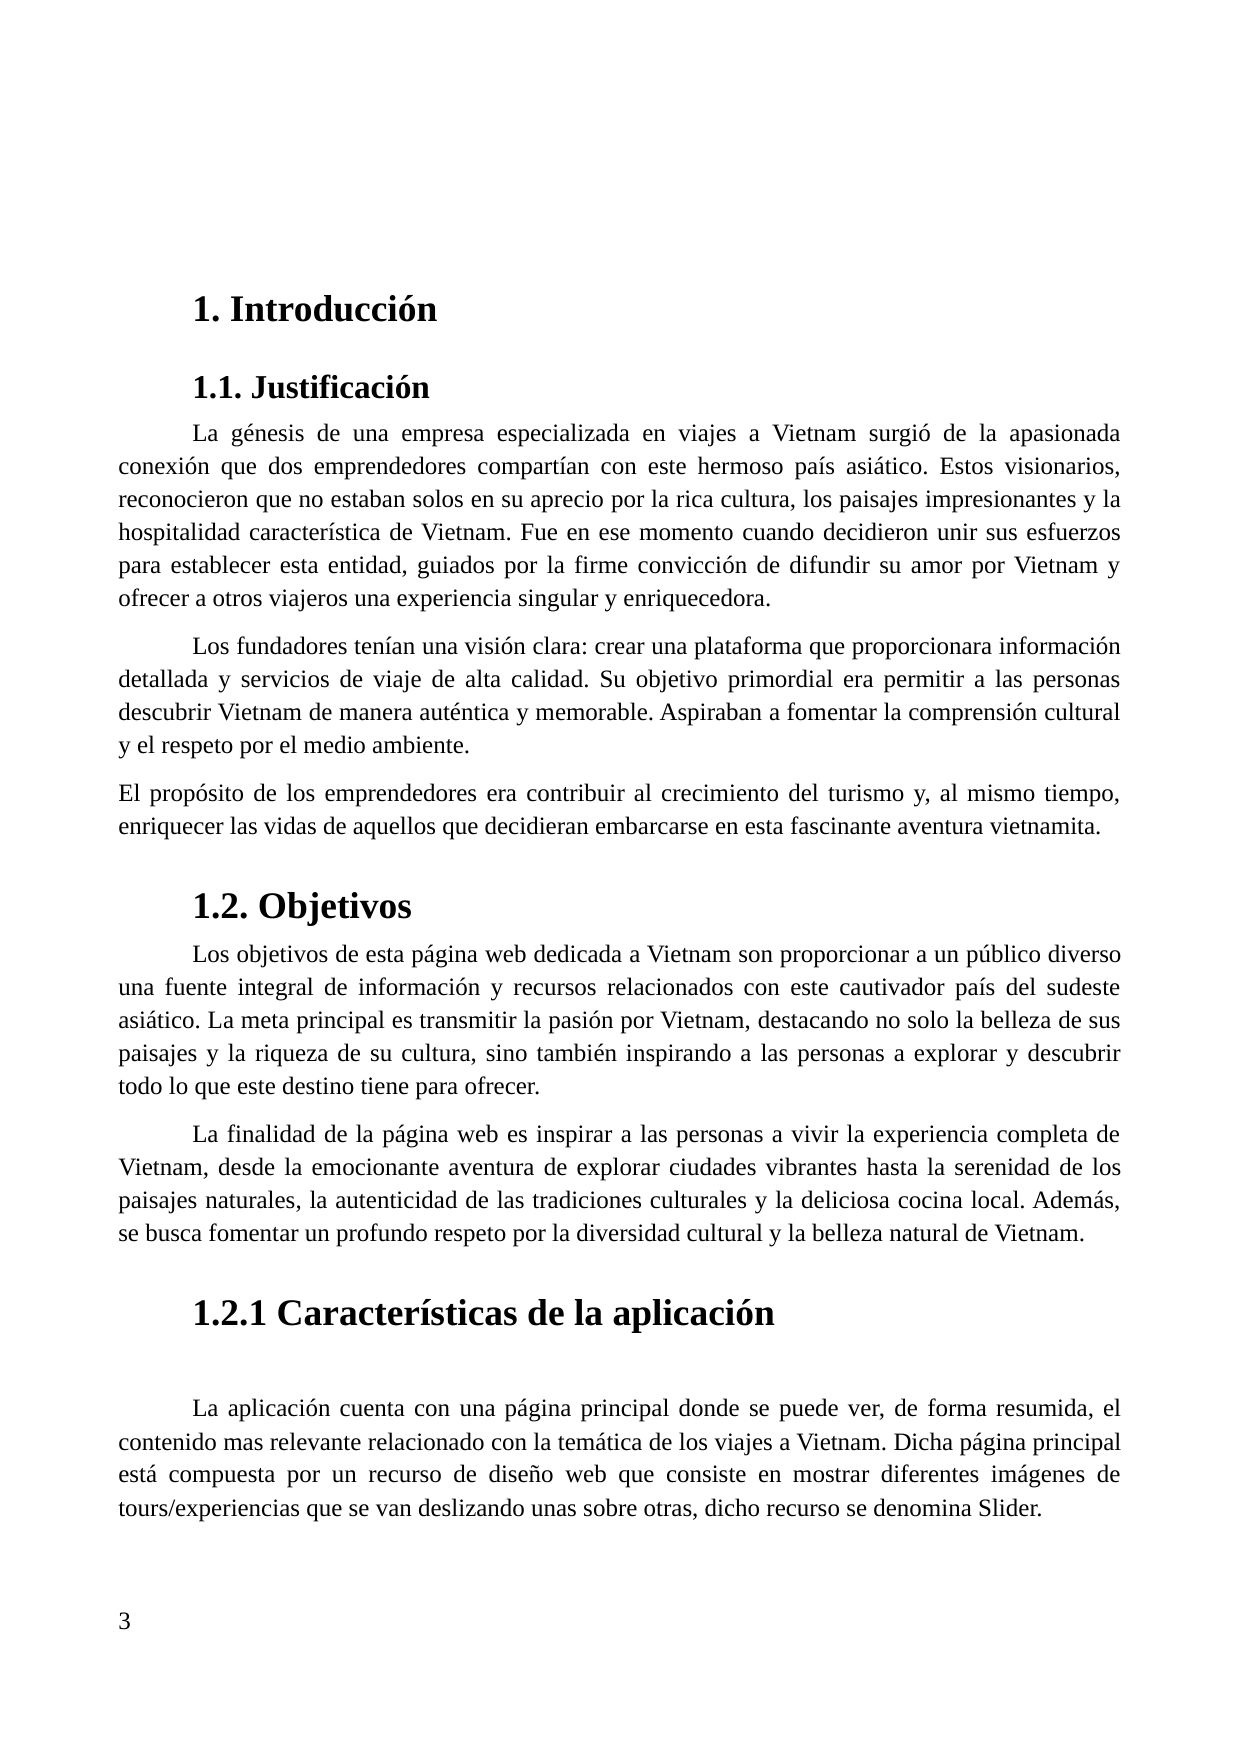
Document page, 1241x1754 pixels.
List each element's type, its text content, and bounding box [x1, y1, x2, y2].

text Los objetivos de esta página web dedicada a Vietnam son proporcionar a un público diverso una fuente integral de información y recursos relacionados con este cautivador país del sudeste asiático. La meta principal es transmitir la pasión por Vietnam, destacando no solo la belleza de sus paisajes y la riqueza de su cultura, sino también inspirando a las personas a explorar y descubrir todo lo que este destino tiene para ofrecer. [118, 939, 1122, 1100]
subtitle 1.2. Objetivos [118, 883, 1122, 926]
subtitle 1.2.1 Características de la aplicación [118, 1290, 1122, 1333]
subtitle 1. Introducción [118, 287, 1122, 330]
text Los fundadores tenían una visión clara: crear una plataforma que proporcionara información detallada y servicios de viaje de alta calidad. Su objetivo primordial era permitir a las personas descubrir Vietnam de manera auténtica y memorable. Aspiraban a fomentar la comprensión cultural y el respeto por el medio ambiente. [118, 631, 1122, 759]
subtitle 1.1. Justificación [118, 367, 1122, 406]
text La génesis de una empresa especializada en viajes a Vietnam surgió de la apasionada conexión que dos emprendedores compartían con este hermoso país asiático. Estos visionarios, reconocieron que no estaban solos en su aprecio por la rica cultura, los paisajes impresionantes y la hospitalidad característica de Vietnam. Fue en ese momento cuando decidieron unir sus esfuerzos para establecer esta entidad, guiados por la firme convicción de difundir su amor por Vietnam y ofrecer a otros viajeros una experiencia singular y enriquecedora. [118, 418, 1122, 612]
text La finalidad de la página web es inspirar a las personas a vivir la experiencia completa de Vietnam, desde la emocionante aventura de explorar ciudades vibrantes hasta la serenidad de los paisajes naturales, la autenticidad de las tradiciones culturales y la deliciosa cocina local. Además, se busca fomentar un profundo respeto por la diversidad cultural y la belleza natural de Vietnam. [118, 1119, 1122, 1246]
text El propósito de los emprendedores era contribuir al crecimiento del turismo y, al mismo tiempo, enriquecer las vidas de aquellos que decidieran embarcarse en esta fascinante aventura vietnamita. [118, 778, 1122, 839]
text La aplicación cuenta con una página principal donde se puede ver, de forma resumida, el contenido mas relevante relacionado con la temática de los viajes a Vietnam. Dicha página principal está compuesta por un recurso de diseño web que consiste en mostrar diferentes imágenes de tours/experiencias que se van deslizando unas sobre otras, dicho recurso se denomina Slider. [118, 1393, 1122, 1521]
